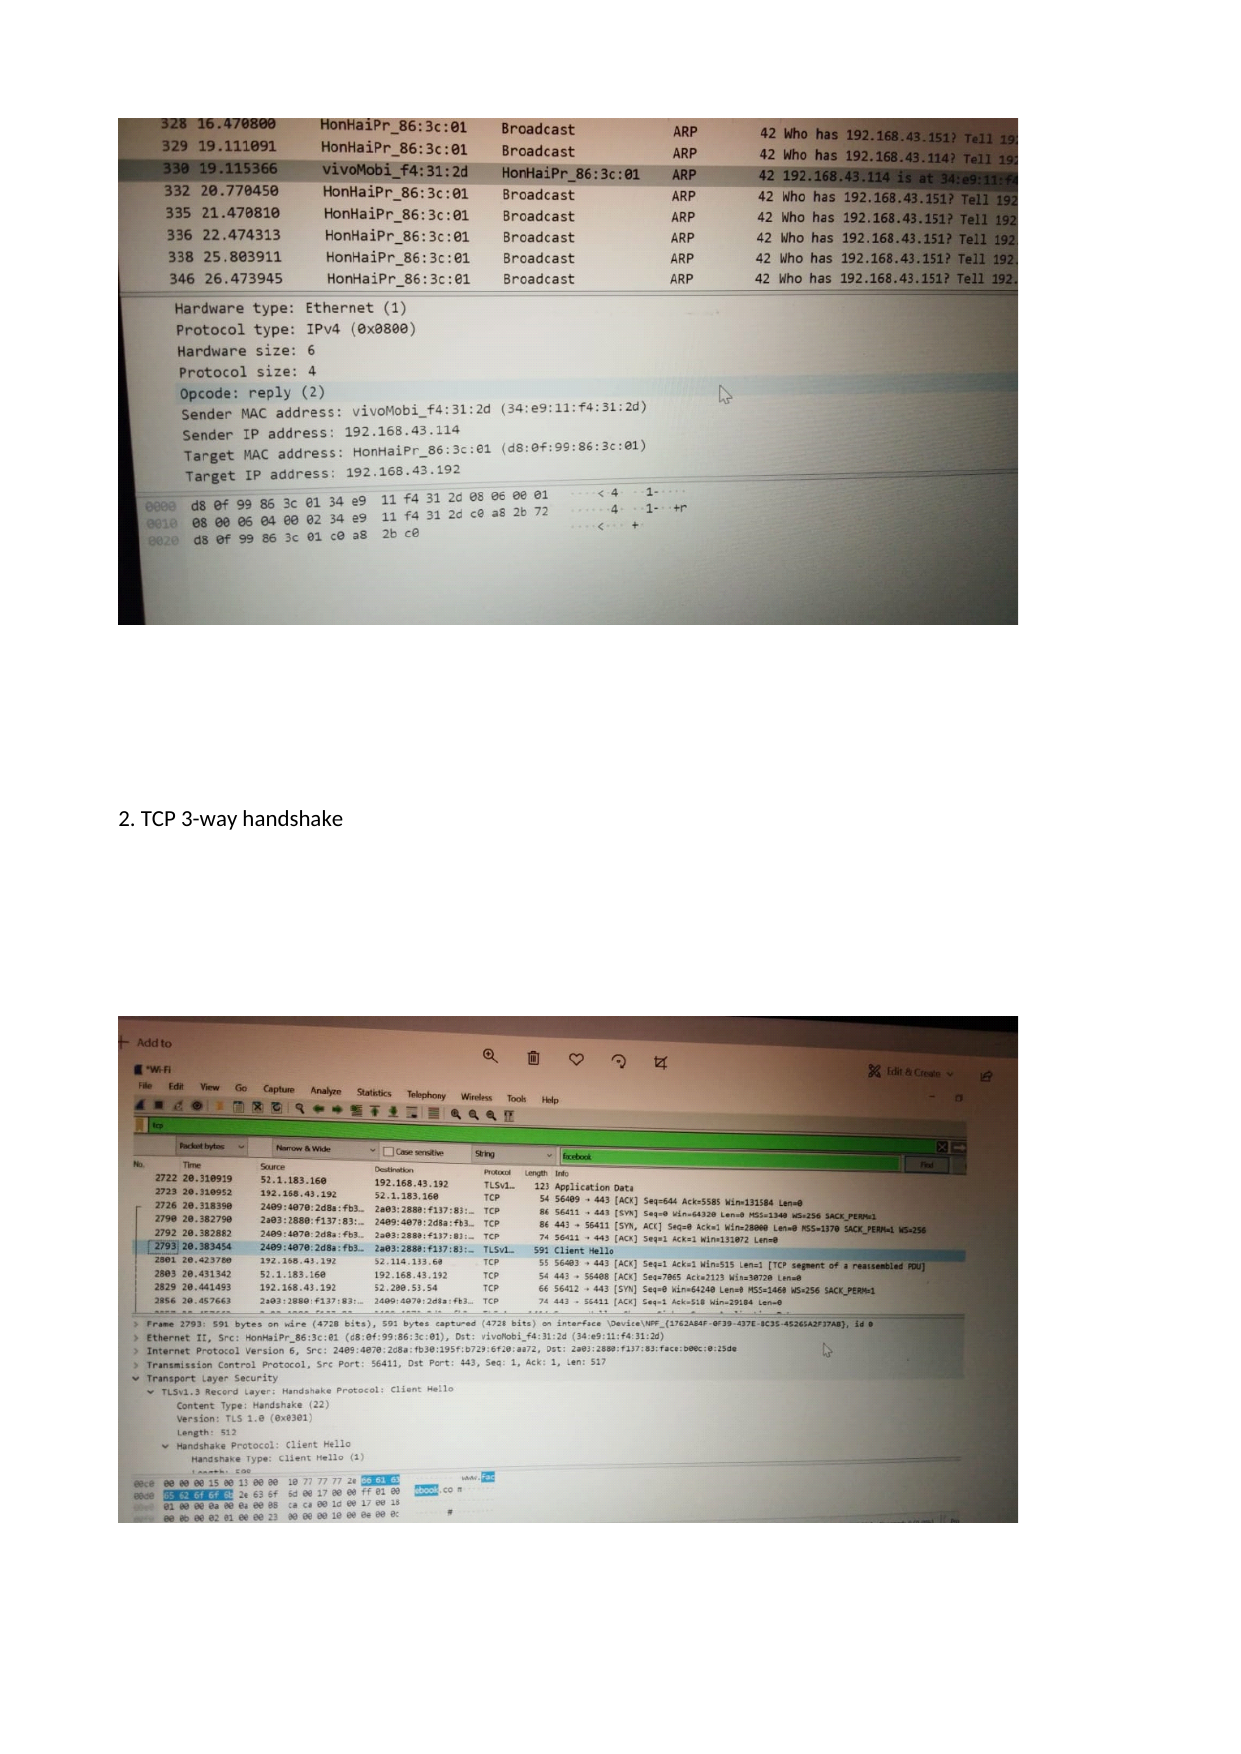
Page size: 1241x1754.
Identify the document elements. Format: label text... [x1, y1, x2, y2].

text 2. TCP 3-way handshake [118, 804, 1122, 832]
